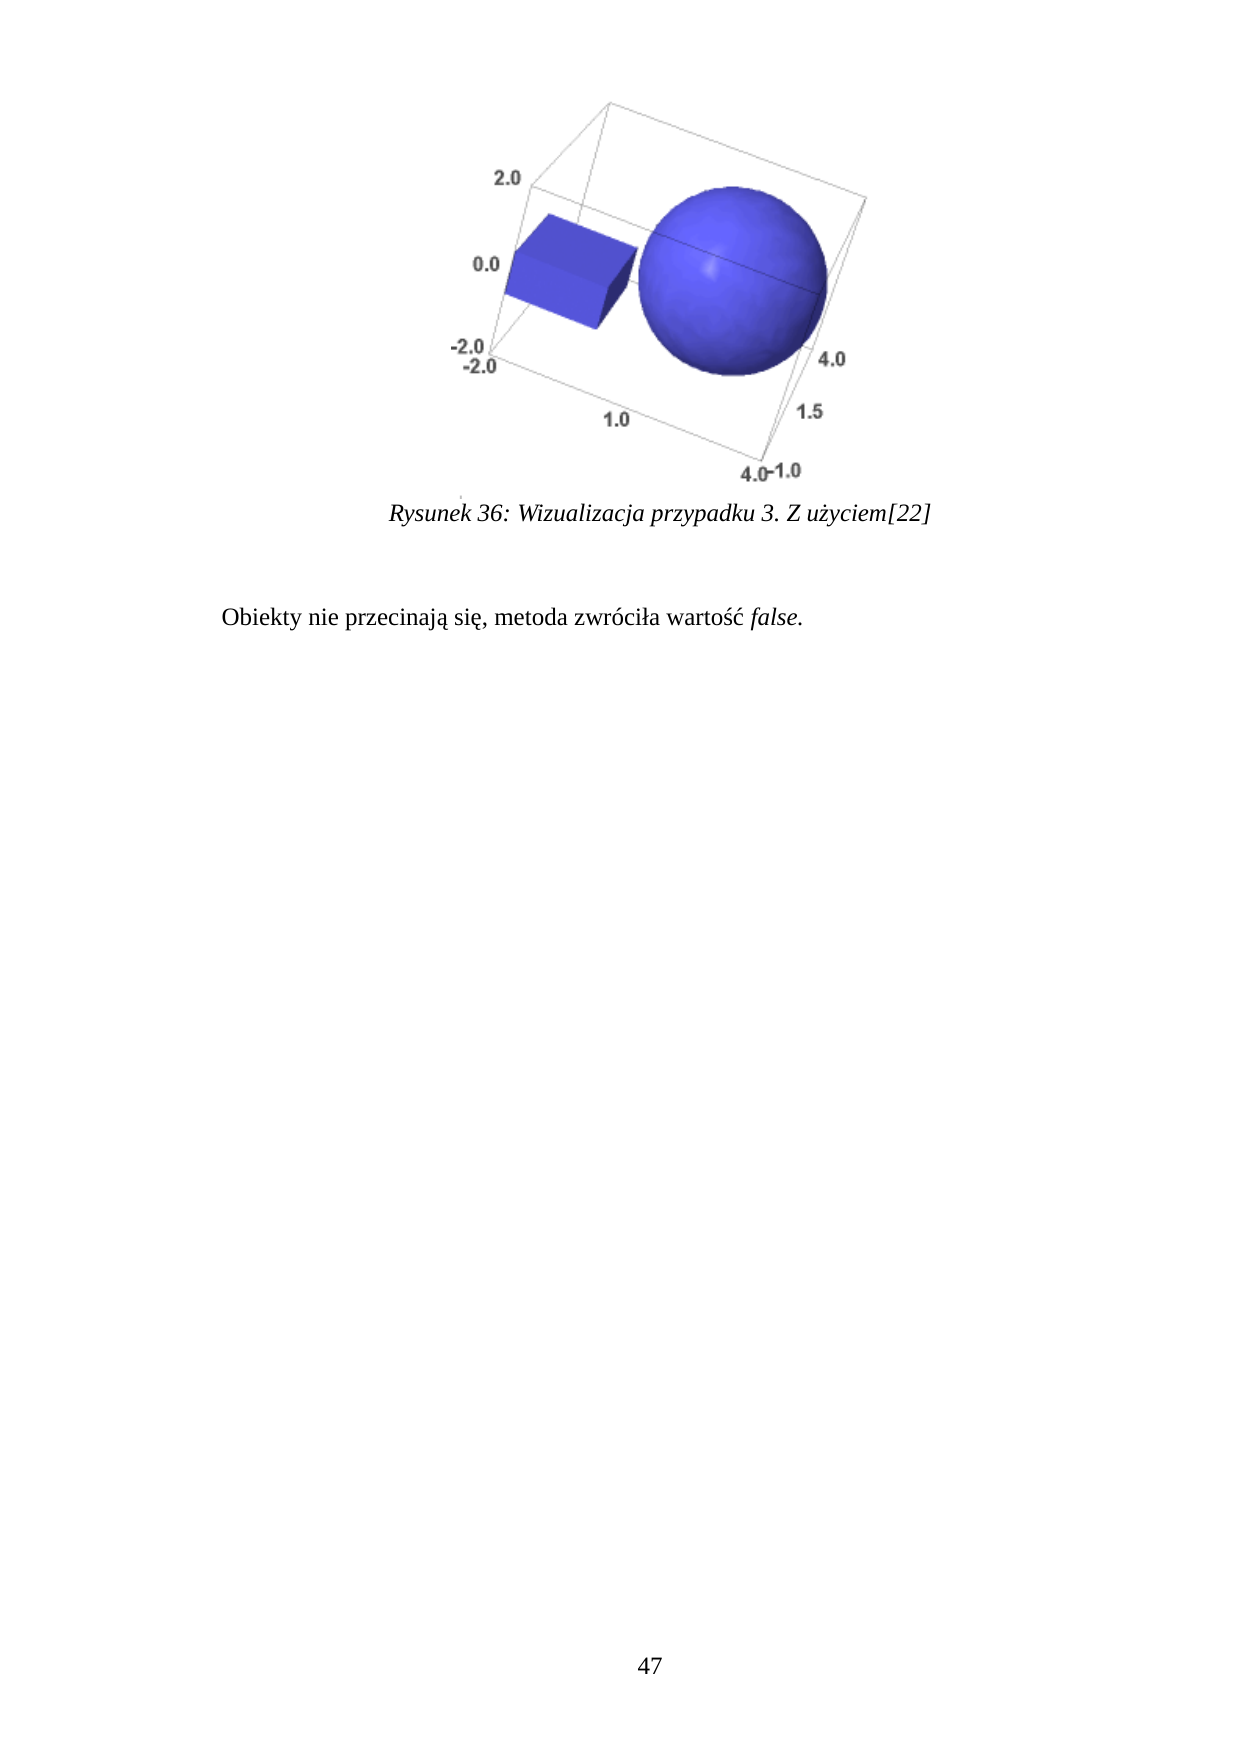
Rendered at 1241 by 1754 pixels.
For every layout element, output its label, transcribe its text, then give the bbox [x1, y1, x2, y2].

text Rysunek 36: Wizualizacja przypadku 3. Z użyciem[22] [342, 101, 980, 527]
picture [451, 88, 872, 499]
text Obiekty nie przecinają się, metoda zwróciła wartość false. [148, 602, 1152, 631]
